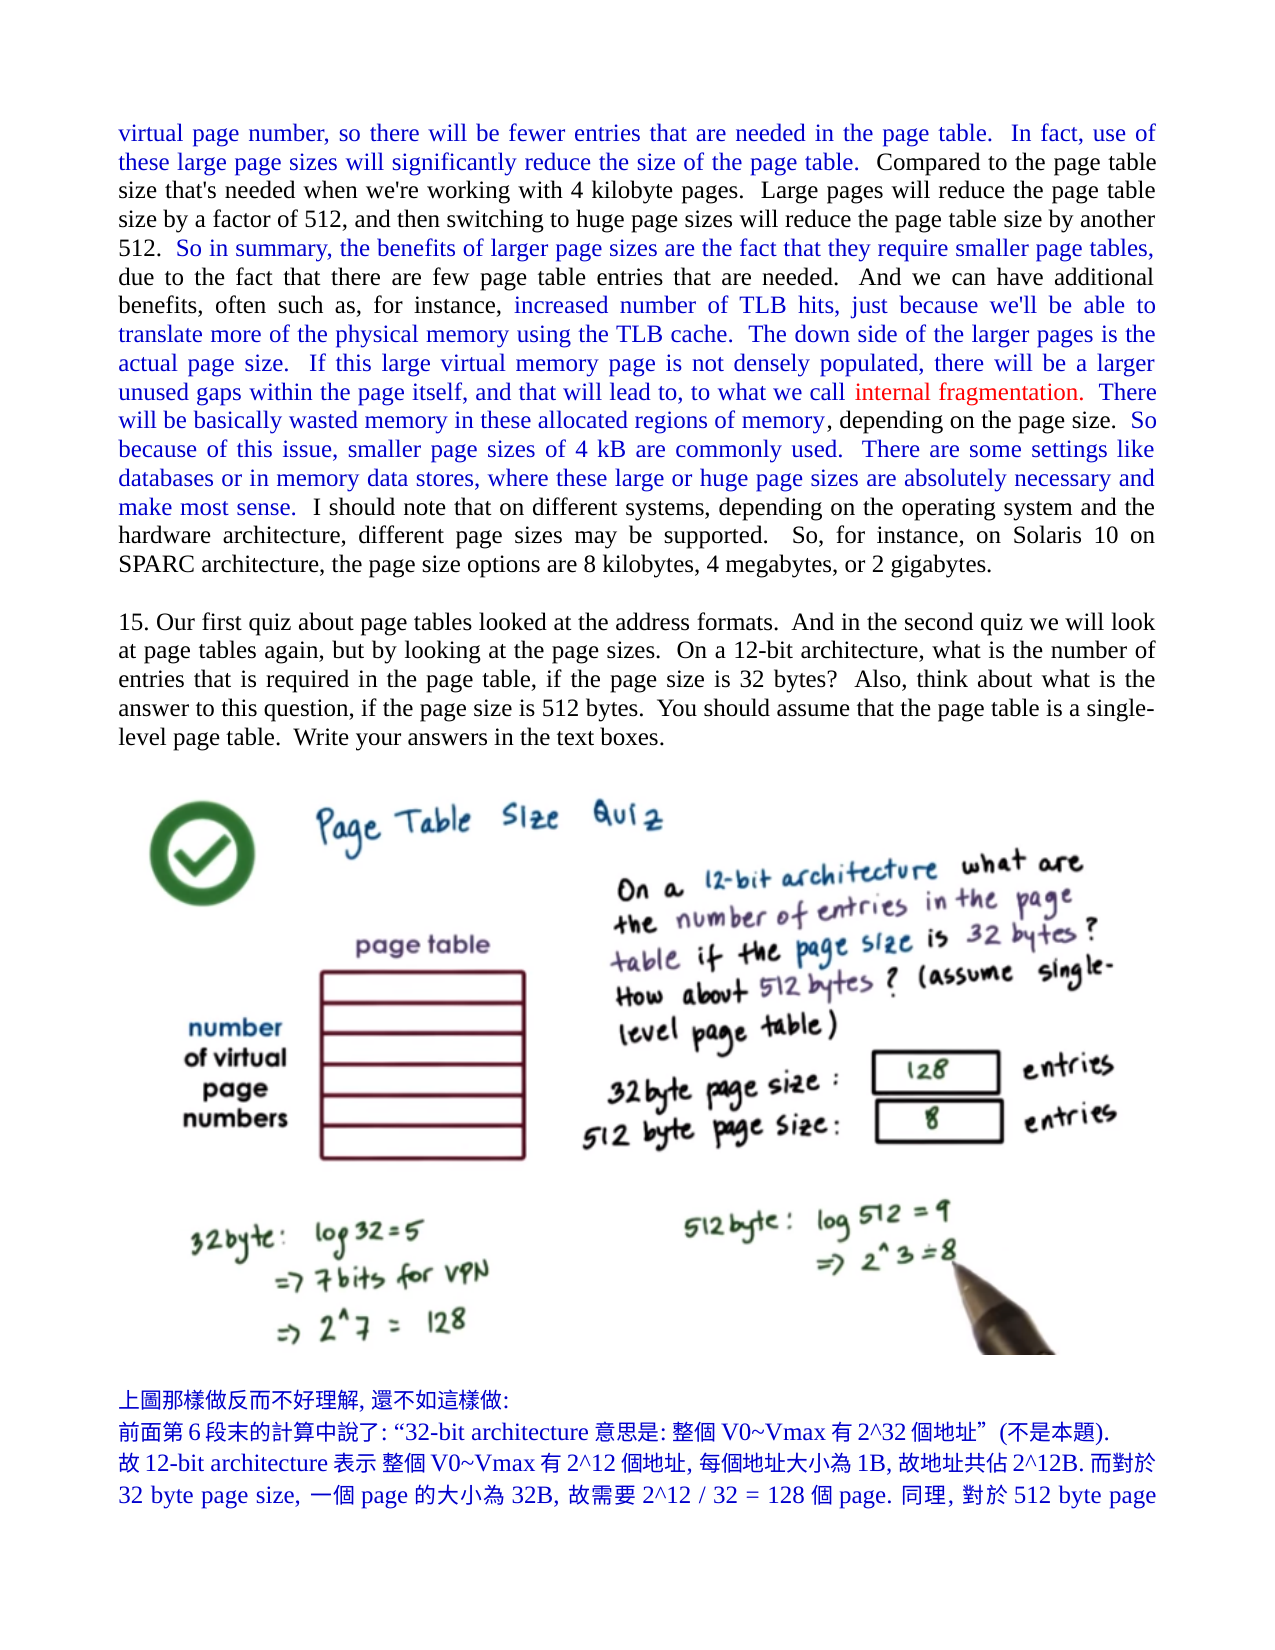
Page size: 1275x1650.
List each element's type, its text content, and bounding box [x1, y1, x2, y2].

text 15. Our first quiz about page tables looked at the address formats. And in the second quiz we will look at page tables again, but by looking at the page sizes. On a 12-bit architecture, what is the number of entries that is required in the page table, if the page size is 32 bytes? Also, think about what is the answer to this question, if the page size is 512 bytes. You should assume that the page table is a single-level page table. Write your answers in the text boxes. [118, 607, 1157, 751]
text 前面第6段末的計算中說了: “32-bit architecture意思是: 整個V0~Vmax有2^32個地址”(不是本題). [118, 1415, 1157, 1446]
text virtual page number, so there will be fewer entries that are needed in the page table. In fact, use of these large page sizes will significantly reduce the size of the page table. Compared to the page table size that's needed when we're working with 4 kilobyte pages. Large pages will reduce the page table size by a factor of 512, and then switching to huge page sizes will reduce the page table size by another 512. So in summary, the benefits of larger page sizes are the fact that they require smaller page tables, due to the fact that there are few page table entries that are needed. And we can have additional benefits, often such as, for instance, increased number of TLB hits, just because we'll be able to translate more of the physical memory using the TLB cache. The down side of the larger pages is the actual page size. If this large virtual memory page is not densely populated, there will be a larger unused gaps within the page itself, and that will lead to, to what we call internal fragmentation. There will be basically wasted memory in these allocated regions of memory, depending on the page size. So because of this issue, smaller page sizes of 4 kB are commonly used. There are some settings like databases or in memory data stores, where these large or huge page sizes are absolutely necessary and make most sense. I should note that on different systems, depending on the operating system and the hardware architecture, different page sizes may be supported. So, for instance, on Solaris 10 on SPARC architecture, the page size options are 8 kilobytes, 4 megabytes, or 2 gigabytes. [118, 118, 1157, 578]
picture [118, 779, 1157, 1355]
text 故12-bit architecture表示 整個V0~Vmax有2^12個地址, 每個地址大小為1B, 故地址共佔2^12B. 而對於32 byte page size, 一個page的大小為32B, 故需要2^12 / 32 = 128個page. 同理, 對於512 byte page [118, 1446, 1157, 1510]
text 上圖那樣做反而不好理解, 還不如這樣做: [118, 1383, 1157, 1415]
